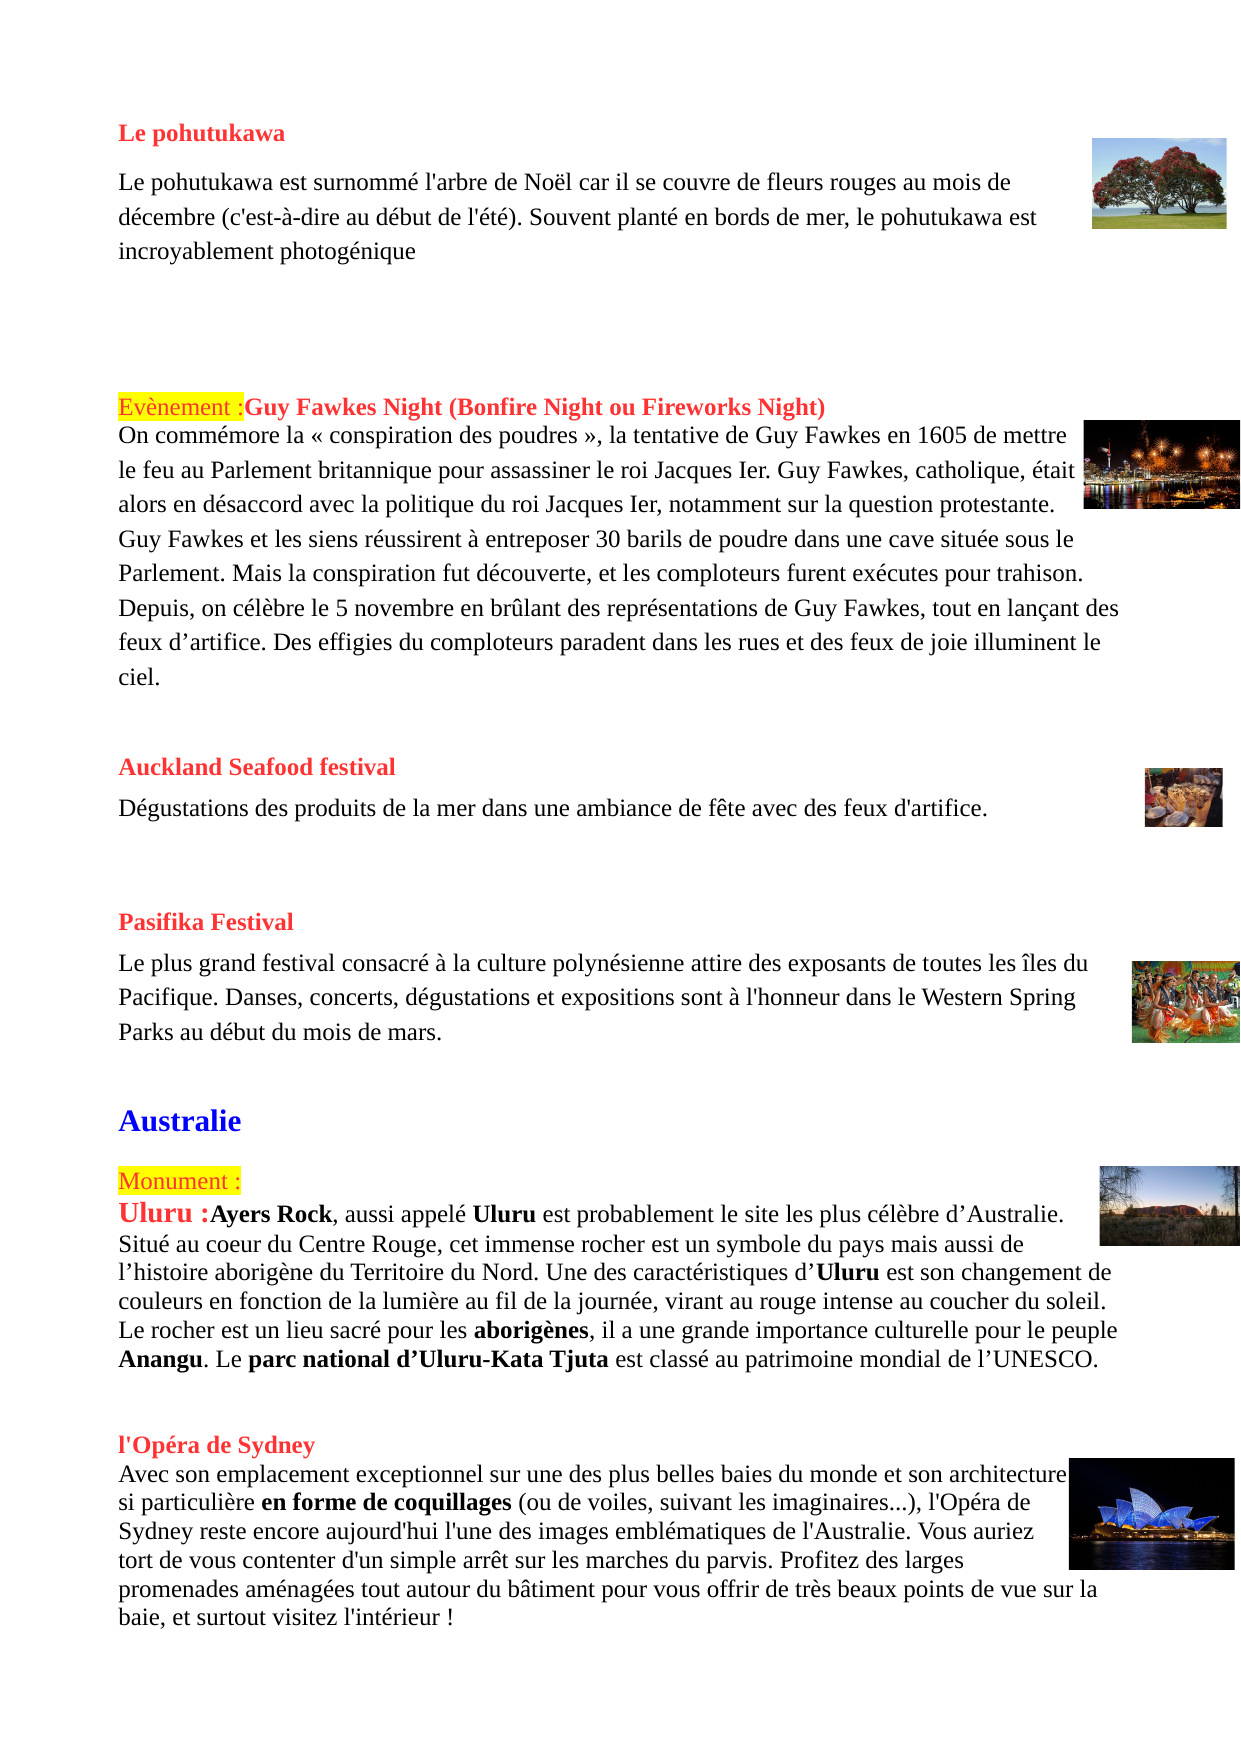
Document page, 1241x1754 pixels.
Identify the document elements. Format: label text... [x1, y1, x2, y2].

subtitle Auckland Seafood festival [118, 752, 1122, 781]
subtitle Pasifika Festival [118, 907, 1122, 935]
text Le plus grand festival consacré à la culture polynésienne attire des exposants de toutes les îles du Pacifique. Danses, concerts, dégustations et expositions sont à l'honneur dans le Western Spring Parks au début du mois de mars. [118, 948, 1122, 1046]
text l'Opéra de Sydney [118, 1430, 1122, 1459]
text Dégustations des produits de la mer dans une ambiance de fête avec des feux d'artifice. [118, 793, 1122, 822]
picture [1144, 768, 1223, 827]
text Evènement :Guy Fawkes Night (Bonfire Night ou Fireworks Night) [118, 392, 1122, 421]
text Le pohutukawa est surnommé l'arbre de Noël car il se couvre de fleurs rouges au mois de décembre (c'est-à-dire au début de l'été). Souvent planté en bords de mer, le pohutukawa est incroyablement photogénique [118, 167, 1122, 265]
text Australie [118, 1102, 1122, 1138]
text Monument : [118, 1166, 1099, 1195]
text On commémore la « conspiration des poudres », la tentative de Guy Fawkes en 1605 de mettre le feu au Parlement britannique pour assassiner le roi Jacques Ier. Guy Fawkes, catholique, était alors en désaccord avec la politique du roi Jacques Ier, notamment sur la question protestante. Guy Fawkes et les siens réussirent à entreposer 30 barils de poudre dans une cave située sous le Parlement. Mais la conspiration fut découverte, et les comploteurs furent exécutes pour trahison. Depuis, on célèbre le 5 novembre en brûlant des représentations de Guy Fawkes, tout en lançant des feux d’artifice. Des effigies du comploteurs paradent dans les rues et des feux de joie illuminent le ciel. [118, 421, 1122, 691]
picture [1099, 1166, 1240, 1246]
text Uluru :Ayers Rock, aussi appelé Uluru est probablement le site les plus célèbre d’Australie. Situé au coeur du Centre Rouge, cet immense rocher est un symbole du pays mais aussi de l’histoire aborigène du Territoire du Nord. Une des caractéristiques d’Uluru est son changement de couleurs en fonction de la lumière au fil de la journée, virant au rouge intense au coucher du soleil. Le rocher est un lieu sacré pour les aborigènes, il a une grande importance culturelle pour le peuple Anangu. Le parc national d’Uluru-Kata Tjuta est classé au patrimoine mondial de l’UNESCO. [118, 1195, 1122, 1372]
text Avec son emplacement exceptionnel sur une des plus belles baies du monde et son architecture si particulière en forme de coquillages (ou de voiles, suivant les imaginaires...), l'Opéra de Sydney reste encore aujourd'hui l'une des images emblématiques de l'Australie. Vous auriez tort de vous contenter d'un simple arrêt sur les marches du parvis. Profitez des larges promenades aménagées tout autour du bâtiment pour vous offrir de très beaux points de vue sur la baie, et surtout visitez l'intérieur ! [118, 1459, 1122, 1631]
picture [1083, 420, 1241, 509]
picture [1068, 1458, 1235, 1570]
picture [1131, 961, 1240, 1043]
picture [1092, 138, 1227, 229]
text Le pohutukawa [118, 118, 1122, 147]
